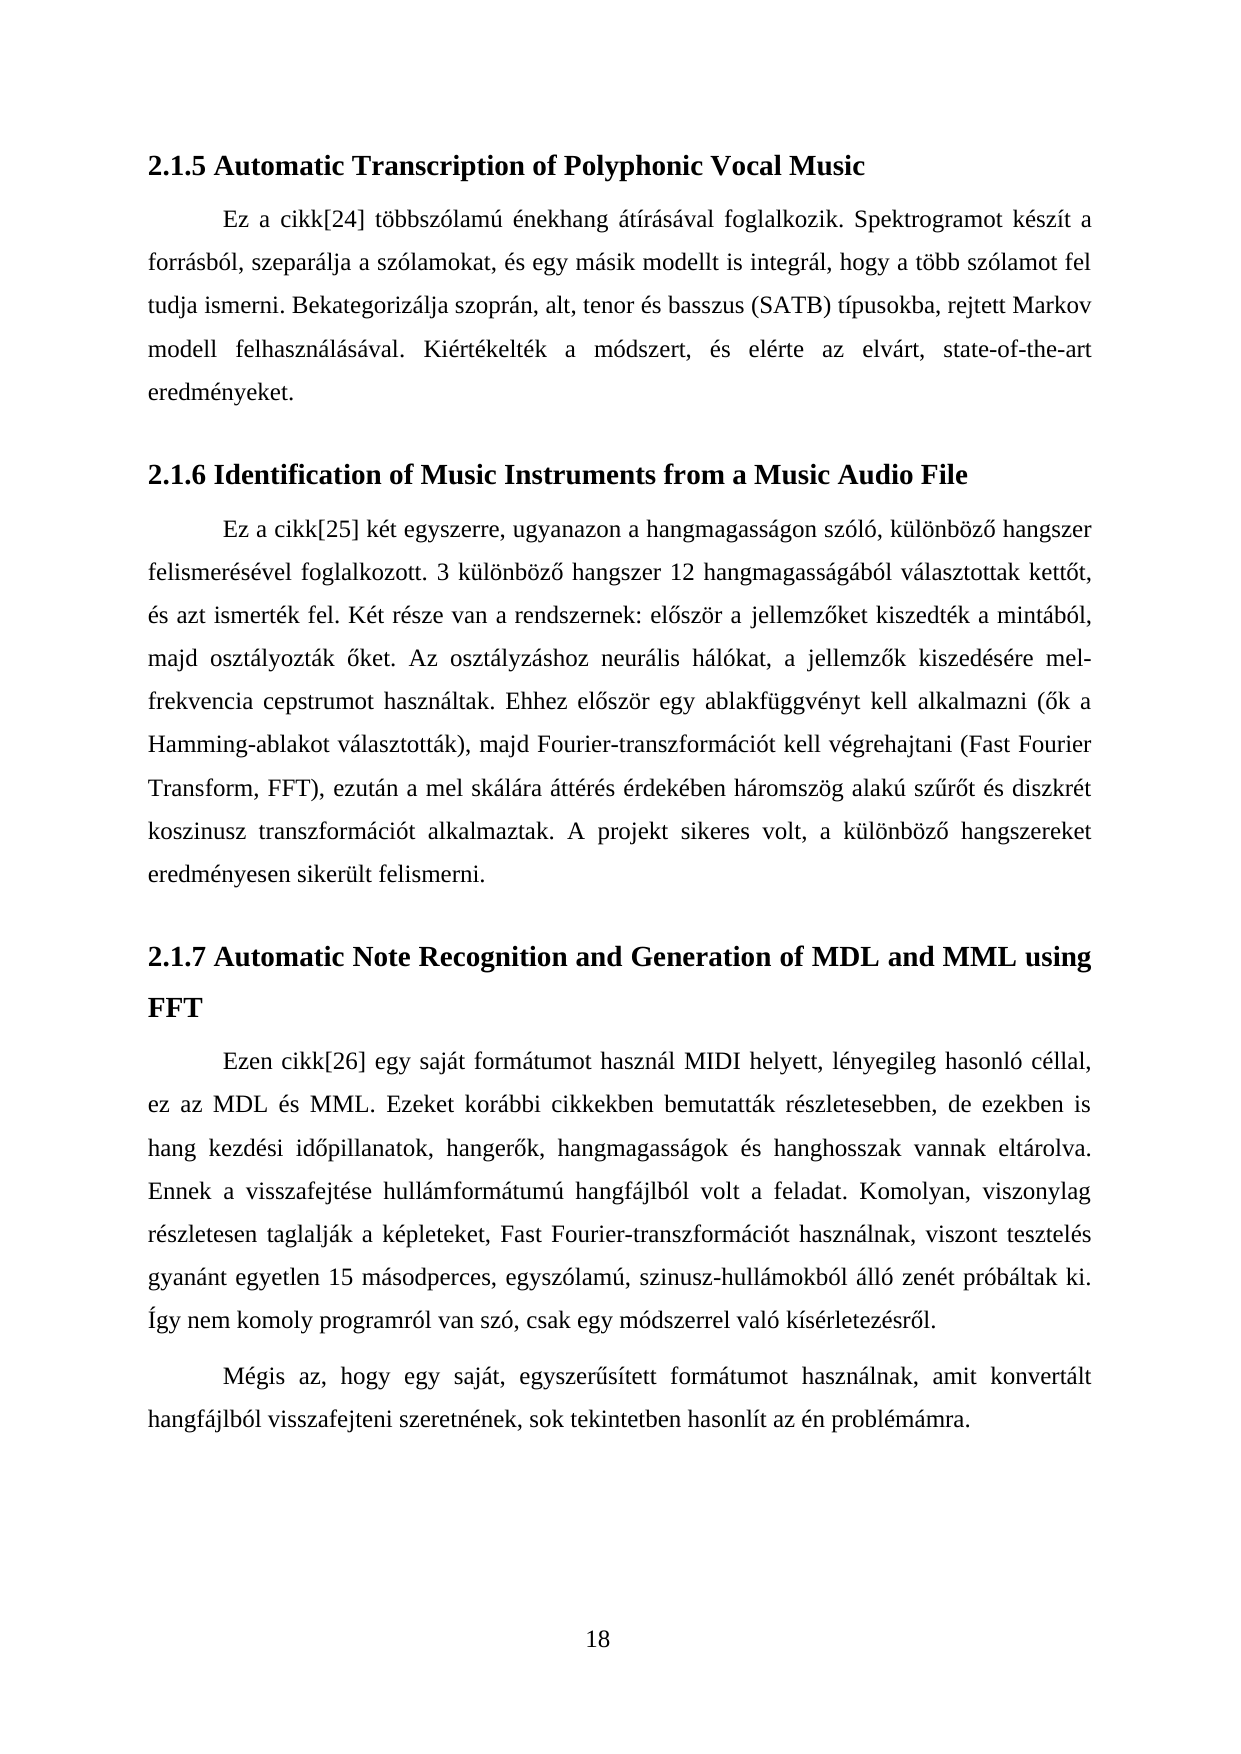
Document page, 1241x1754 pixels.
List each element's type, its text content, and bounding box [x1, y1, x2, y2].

subtitle Identification of Music Instruments from a Music Audio File [148, 457, 1092, 491]
subtitle Automatic Transcription of Polyphonic Vocal Music [148, 148, 1092, 181]
text Mégis az, hogy egy saját, egyszerűsített formátumot használnak, amit konvertált hangfájlból visszafejteni szeretnének, sok tekintetben hasonlít az én problémámra. [148, 1361, 1092, 1433]
text Ez a cikk[25] két egyszerre, ugyanazon a hangmagasságon szóló, különböző hangszer felismerésével foglalkozott. 3 különböző hangszer 12 hangmagasságából választottak kettőt, és azt ismerték fel. Két része van a rendszernek: először a jellemzőket kiszedték a mintából, majd osztályozták őket. Az osztályzáshoz neurális hálókat, a jellemzők kiszedésére mel-frekvencia cepstrumot használtak. Ehhez először egy ablakfüggvényt kell alkalmazni (ők a Hamming-ablakot választották), majd Fourier-transzformációt kell végrehajtani (Fast Fourier Transform, FFT), ezután a mel skálára áttérés érdekében háromszög alakú szűrőt és diszkrét koszinusz transzformációt alkalmaztak. A projekt sikeres volt, a különböző hangszereket eredményesen sikerült felismerni. [148, 514, 1092, 888]
subtitle Automatic Note Recognition and Generation of MDL and MML using FFT [148, 939, 1092, 1023]
text Ez a cikk[24] többszólamú énekhang átírásával foglalkozik. Spektrogramot készít a forrásból, szeparálja a szólamokat, és egy másik modellt is integrál, hogy a több szólamot fel tudja ismerni. Bekategorizálja szoprán, alt, tenor és basszus (SATB) típusokba, rejtett Markov modell felhasználásával. Kiértékelték a módszert, és elérte az elvárt, state-of-the-art eredményeket. [148, 204, 1092, 406]
text Ezen cikk[26] egy saját formátumot használ MIDI helyett, lényegileg hasonló céllal, ez az MDL és MML. Ezeket korábbi cikkekben bemutatták részletesebben, de ezekben is hang kezdési időpillanatok, hangerők, hangmagasságok és hanghosszak vannak eltárolva. Ennek a visszafejtése hullámformátumú hangfájlból volt a feladat. Komolyan, viszonylag részletesen taglalják a képleteket, Fast Fourier-transzformációt használnak, viszont tesztelés gyanánt egyetlen 15 másodperces, egyszólamú, szinusz-hullámokból álló zenét próbáltak ki. Így nem komoly programról van szó, csak egy módszerrel való kísérletezésről. [148, 1046, 1092, 1334]
